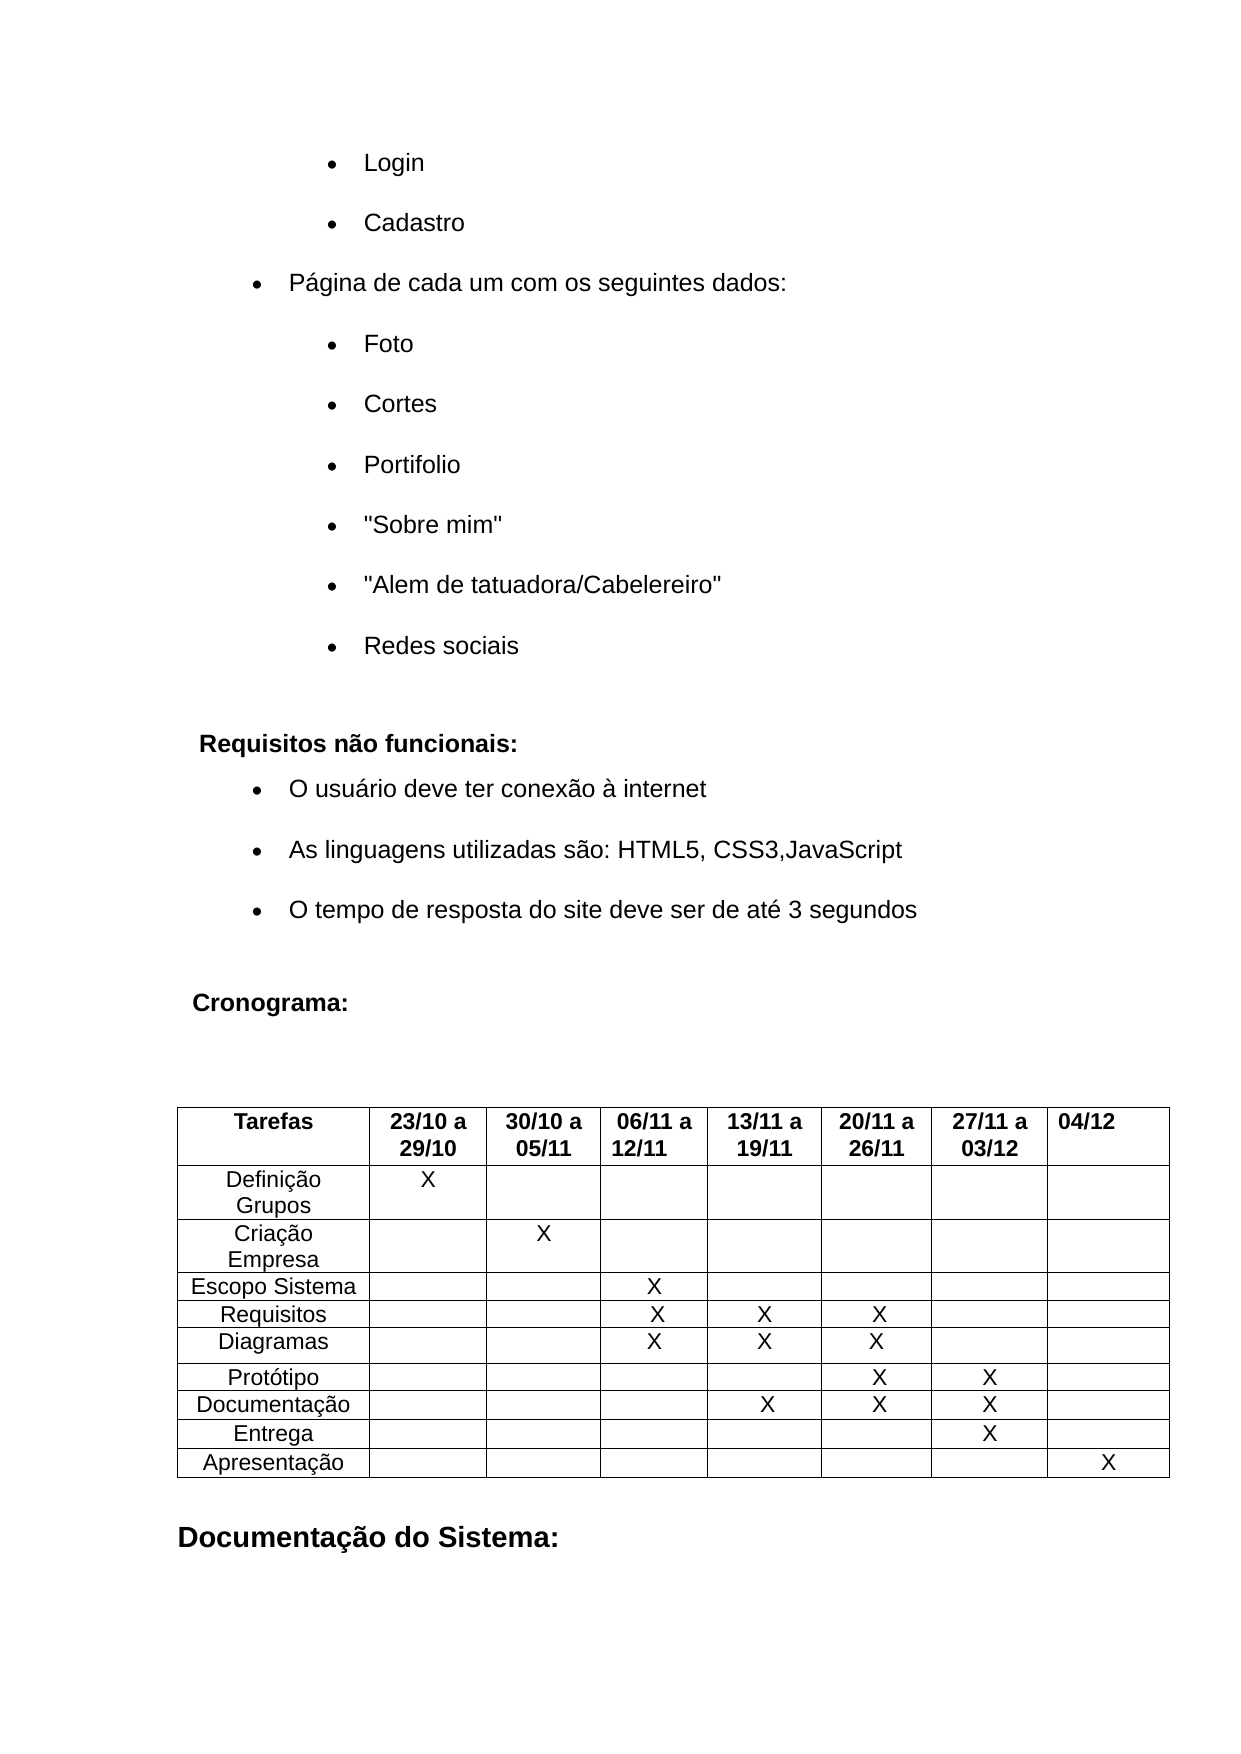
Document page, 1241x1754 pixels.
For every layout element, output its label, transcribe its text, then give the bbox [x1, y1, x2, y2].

table_cell Documentação [178, 1391, 369, 1419]
table_cell [1048, 1301, 1169, 1327]
table_cell [1048, 1166, 1169, 1218]
table_cell X [932, 1364, 1047, 1390]
table_cell [370, 1420, 486, 1448]
table_cell Definição Grupos [178, 1166, 369, 1218]
table_cell [822, 1166, 931, 1218]
table_cell [601, 1364, 707, 1390]
list Foto [326, 329, 1063, 358]
table_cell X [932, 1391, 1047, 1419]
table_cell X [708, 1391, 821, 1419]
text Documentação do Sistema: [177, 1520, 1063, 1553]
table_cell [1048, 1273, 1169, 1300]
table_cell [932, 1301, 1047, 1327]
list Portifolio [326, 450, 1063, 479]
table_cell X [708, 1328, 821, 1362]
table_cell [822, 1449, 931, 1477]
table_cell [370, 1364, 486, 1390]
table_cell [370, 1328, 486, 1362]
table_cell [601, 1449, 707, 1477]
table_cell X [487, 1220, 600, 1272]
table_header Tarefas [178, 1108, 369, 1165]
list Redes sociais [326, 631, 1063, 660]
list O tempo de resposta do site deve ser de até 3 segundos [251, 895, 1063, 924]
table_cell X [601, 1328, 707, 1362]
table_cell X [932, 1420, 1047, 1448]
table_cell [708, 1420, 821, 1448]
table_cell [708, 1220, 821, 1272]
table_cell [487, 1420, 600, 1448]
table_cell [601, 1391, 707, 1419]
list Login [326, 148, 1063, 177]
table_cell [487, 1273, 600, 1300]
table_cell Requisitos [178, 1301, 369, 1327]
list Página de cada um com os seguintes dados: [251, 268, 1063, 298]
list O usuário deve ter conexão à internet [251, 774, 1063, 803]
table_cell [1048, 1364, 1169, 1390]
table_cell [1048, 1328, 1169, 1362]
table_header 04/12 [1048, 1108, 1169, 1165]
list "Alem de tatuadora/Cabelereiro" [326, 571, 1063, 600]
table_cell X [822, 1301, 931, 1327]
table_cell [370, 1220, 486, 1272]
table_cell [601, 1166, 707, 1218]
table_header 27/11 a 03/12 [932, 1108, 1047, 1165]
table_cell Protótipo [178, 1364, 369, 1390]
table_cell [487, 1301, 600, 1327]
table_cell [932, 1220, 1047, 1272]
text Requisitos não funcionais: [192, 729, 1063, 758]
table_cell [487, 1328, 600, 1362]
table_cell [370, 1273, 486, 1300]
table_cell Diagramas [178, 1328, 369, 1362]
table_cell [932, 1273, 1047, 1300]
table_cell [1048, 1220, 1169, 1272]
table_cell [932, 1166, 1047, 1218]
table_cell [1048, 1420, 1169, 1448]
list Cortes [326, 389, 1063, 418]
table_cell [601, 1420, 707, 1448]
table_cell [822, 1220, 931, 1272]
table_cell X [1048, 1449, 1169, 1477]
table_cell [708, 1449, 821, 1477]
table_cell X [708, 1301, 821, 1327]
table_cell [370, 1391, 486, 1419]
table_cell X [370, 1166, 486, 1218]
table_cell [370, 1449, 486, 1477]
table_header 20/11 a 26/11 [822, 1108, 931, 1165]
table_cell X [601, 1273, 707, 1300]
table_cell Escopo Sistema [178, 1273, 369, 1300]
table_cell X [822, 1328, 931, 1362]
table_cell [1048, 1391, 1169, 1419]
table_cell X [822, 1364, 931, 1390]
table_cell Apresentação [178, 1449, 369, 1477]
table_cell [708, 1273, 821, 1300]
table_header 13/11 a 19/11 [708, 1108, 821, 1165]
table_cell [932, 1449, 1047, 1477]
table_cell [487, 1364, 600, 1390]
table_cell [822, 1420, 931, 1448]
list "Sobre mim" [326, 510, 1063, 539]
list Cadastro [326, 208, 1063, 237]
table_header 23/10 a 29/10 [370, 1108, 486, 1165]
table_cell [370, 1301, 486, 1327]
table_cell Entrega [178, 1420, 369, 1448]
table_cell [932, 1328, 1047, 1362]
table_cell [487, 1391, 600, 1419]
table_cell X [601, 1301, 707, 1327]
table_cell [708, 1364, 821, 1390]
table_cell [487, 1449, 600, 1477]
table_header 06/11 a 12/11 [601, 1108, 707, 1165]
table_cell [601, 1220, 707, 1272]
table_cell Criação Empresa [178, 1220, 369, 1272]
table_cell [708, 1166, 821, 1218]
table_cell X [822, 1391, 931, 1419]
text Cronograma: [192, 988, 1063, 1017]
table_header 30/10 a 05/11 [487, 1108, 600, 1165]
table_cell [822, 1273, 931, 1300]
list As linguagens utilizadas são: HTML5, CSS3,JavaScript [251, 835, 1063, 864]
table_cell [487, 1166, 600, 1218]
